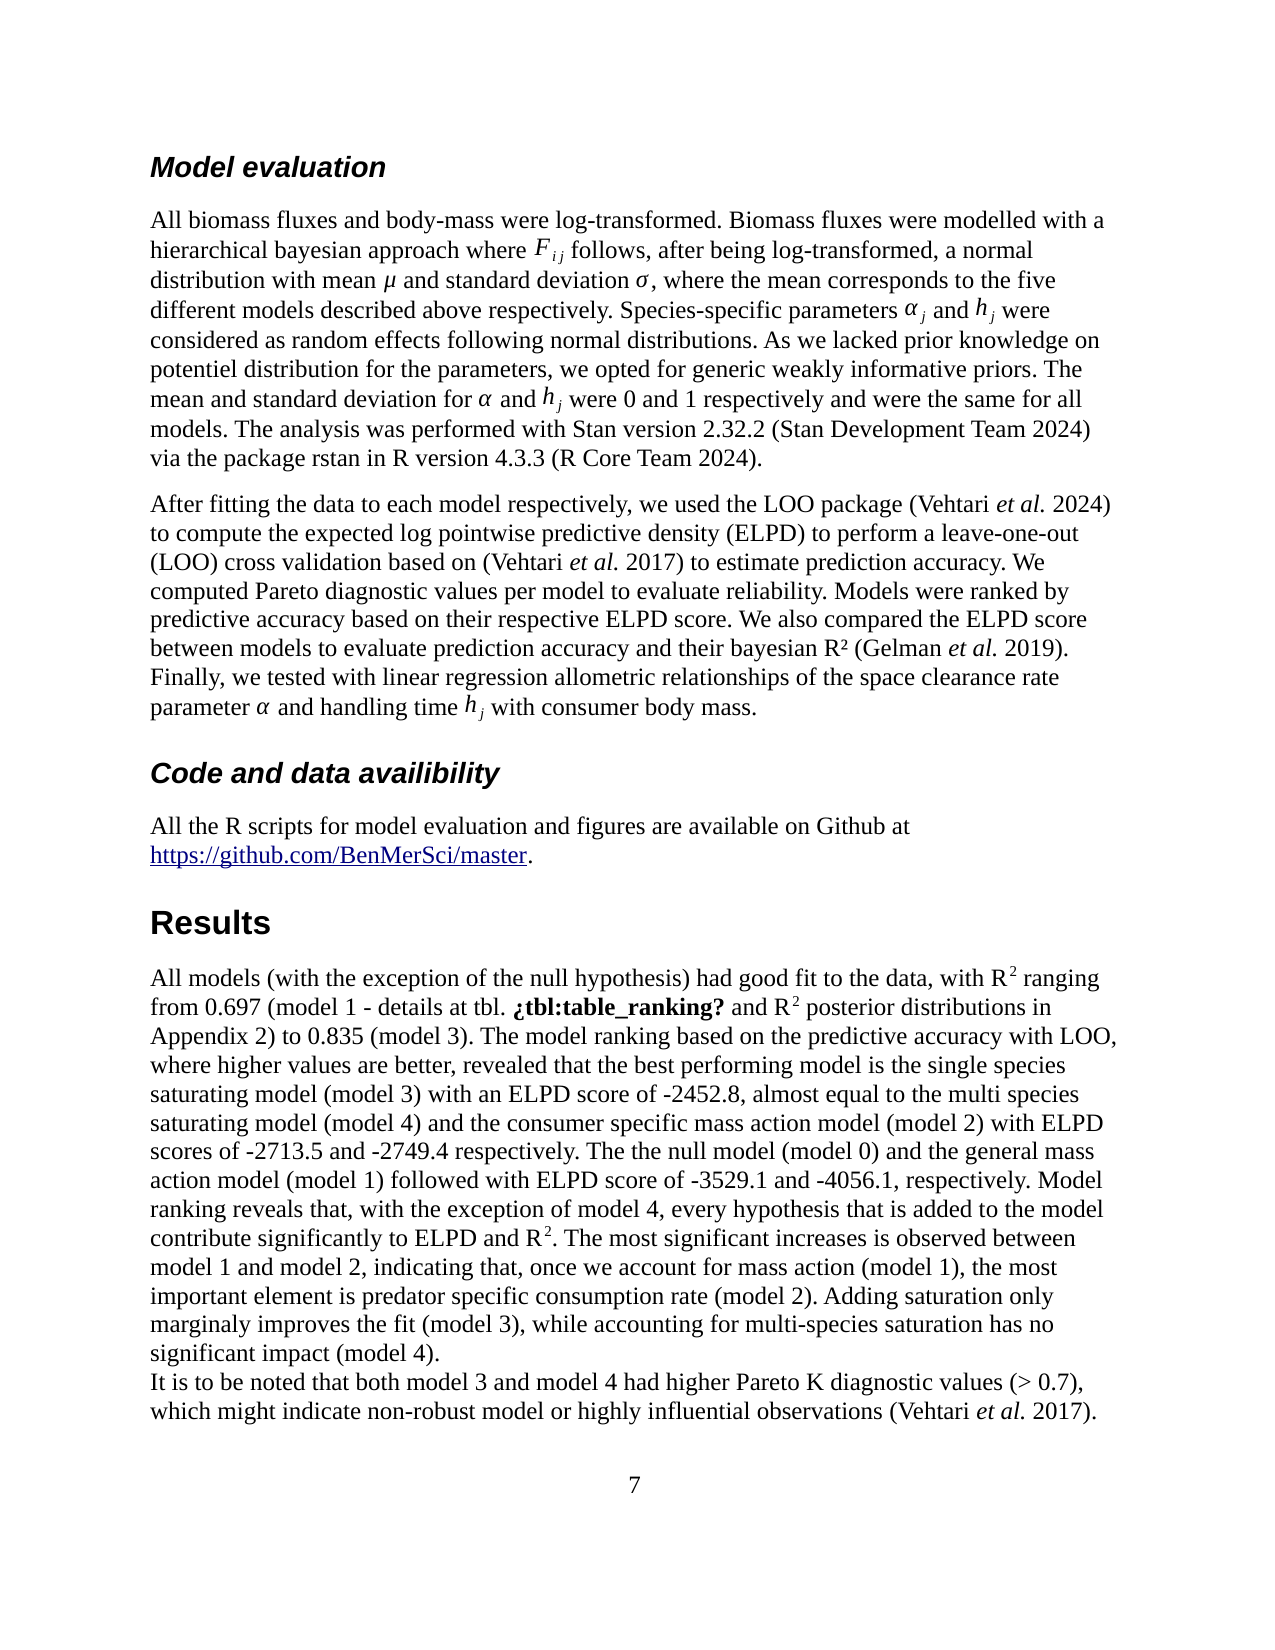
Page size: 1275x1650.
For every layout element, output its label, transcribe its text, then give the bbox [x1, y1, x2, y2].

subtitle Code and data availibility [150, 756, 1125, 789]
text After fitting the data to each model respectively, we used the LOO package (Vehtari et al. 2024) to compute the expected log pointwise predictive density (ELPD) to perform a leave-one-out (LOO) cross validation based on (Vehtari et al. 2017) to estimate prediction accuracy. We computed Pareto diagnostic values per model to evaluate reliability. Models were ranked by predictive accuracy based on their respective ELPD score. We also compared the ELPD score between models to evaluate prediction accuracy and their bayesian R² (Gelman et al. 2019). Finally, we tested with linear regression allometric relationships of the space clearance rate parameter and handling time with consumer body mass. [150, 489, 1125, 722]
subtitle Model evaluation [150, 150, 1125, 183]
text All models (with the exception of the null hypothesis) had good fit to the data, with ranging from 0.697 (model 1 - details at tbl. ¿tbl:table_ranking? and posterior distributions in Appendix 2) to 0.835 (model 3). The model ranking based on the predictive accuracy with LOO, where higher values are better, revealed that the best performing model is the single species saturating model (model 3) with an ELPD score of -2452.8, almost equal to the multi species saturating model (model 4) and the consumer specific mass action model (model 2) with ELPD scores of -2713.5 and -2749.4 respectively. The the null model (model 0) and the general mass action model (model 1) followed with ELPD score of -3529.1 and -4056.1, respectively. Model ranking reveals that, with the exception of model 4, every hypothesis that is added to the model contribute significantly to ELPD and . The most significant increases is observed between model 1 and model 2, indicating that, once we account for mass action (model 1), the most important element is predator specific consumption rate (model 2). Adding saturation only marginaly improves the fit (model 3), while accounting for multi-species saturation has no significant impact (model 4). It is to be noted that both model 3 and model 4 had higher Pareto K diagnostic values (> 0.7), which might indicate non-robust model or highly influential observations (Vehtari et al. 2017). [150, 963, 1125, 1424]
text All biomass fluxes and body-mass were log-transformed. Biomass fluxes were modelled with a hierarchical bayesian approach where follows, after being log-transformed, a normal distribution with mean and standard deviation , where the mean corresponds to the five different models described above respectively. Species-specific parameters and were considered as random effects following normal distributions. As we lacked prior knowledge on potentiel distribution for the parameters, we opted for generic weakly informative priors. The mean and standard deviation for and were 0 and 1 respectively and were the same for all models. The analysis was performed with Stan version 2.32.2 (Stan Development Team 2024) via the package rstan in R version 4.3.3 (R Core Team 2024). [150, 205, 1125, 472]
subtitle Results [150, 902, 1125, 941]
text All the R scripts for model evaluation and figures are available on Github at https://github.com/BenMerSci/master. [150, 811, 1125, 868]
